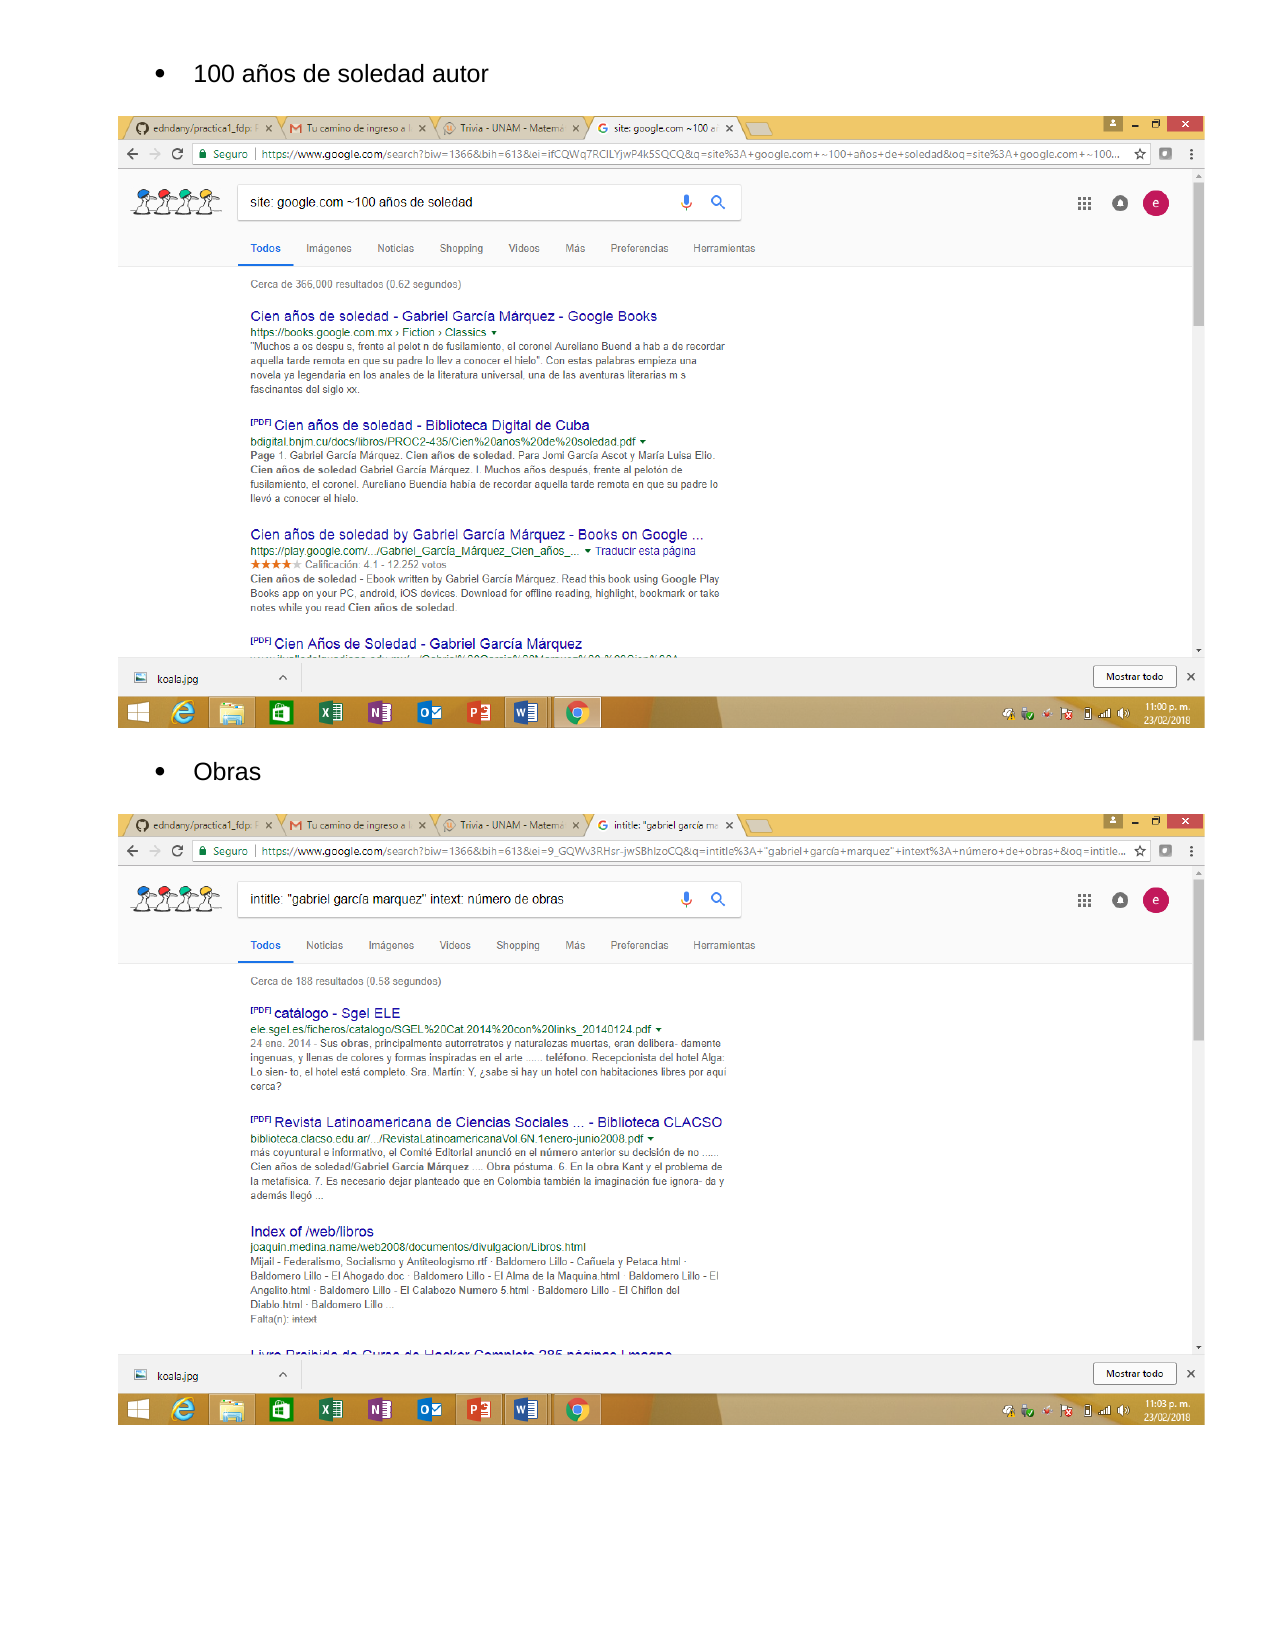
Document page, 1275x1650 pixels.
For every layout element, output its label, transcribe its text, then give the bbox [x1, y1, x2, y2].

list 100 años de soledad autor [156, 59, 1205, 88]
list Obras [156, 756, 1205, 785]
